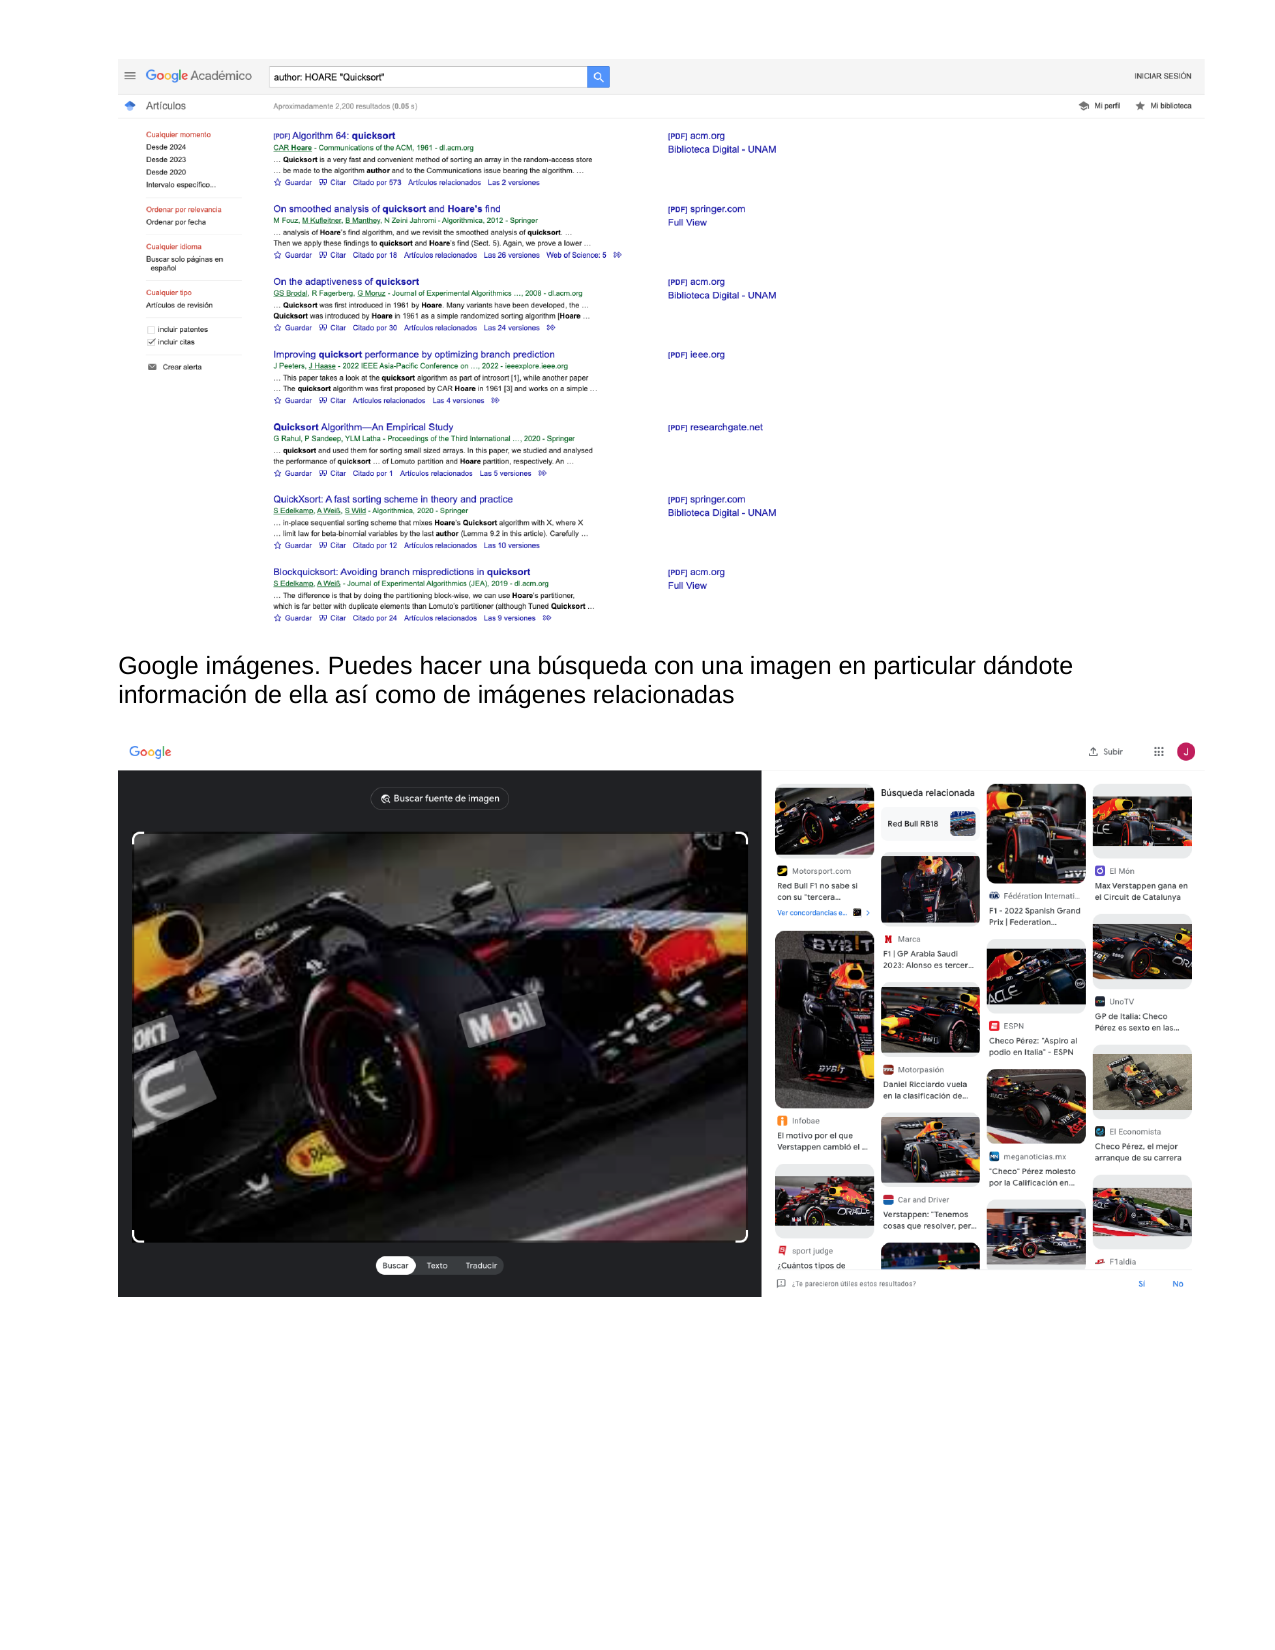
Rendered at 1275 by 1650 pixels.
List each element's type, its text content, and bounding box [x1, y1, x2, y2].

text Google imágenes. Puedes hacer una búsqueda con una imagen en particular dándote información de ella así como de imágenes relacionadas [118, 651, 1205, 708]
